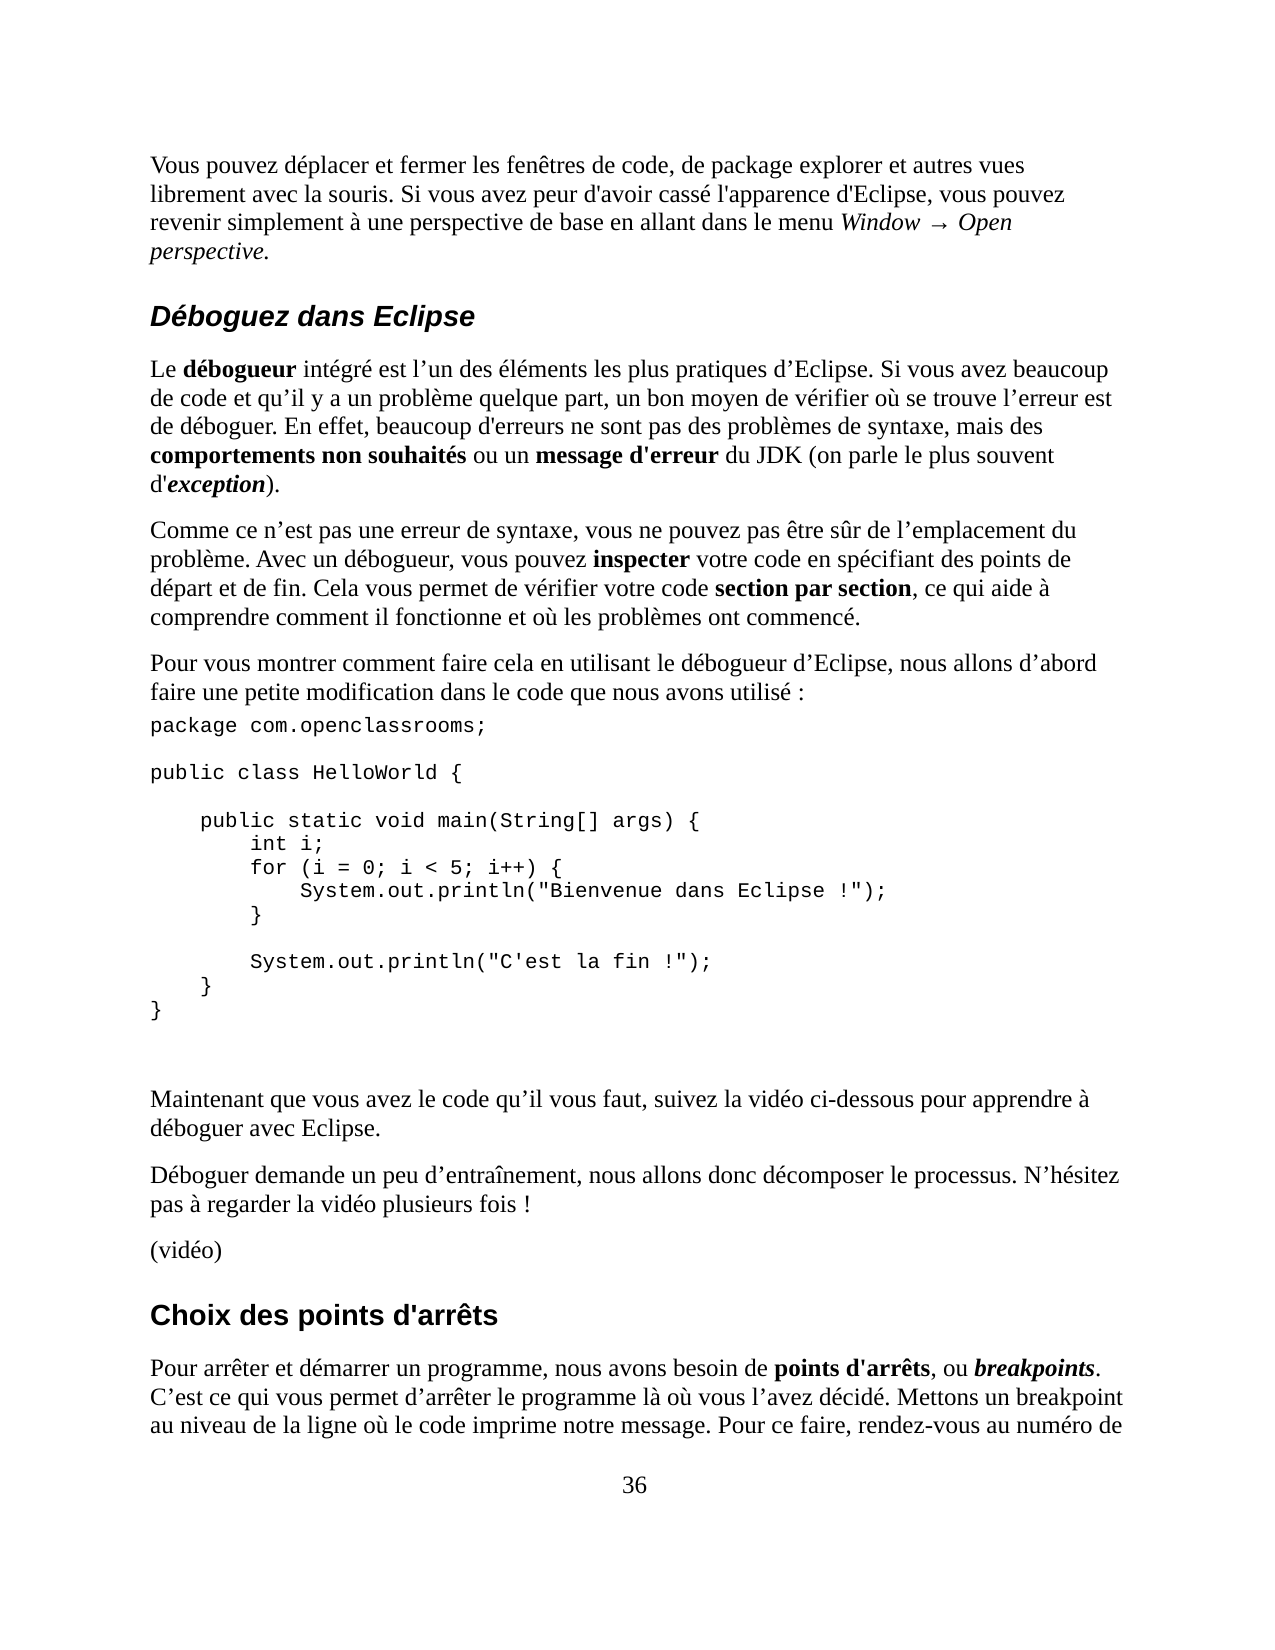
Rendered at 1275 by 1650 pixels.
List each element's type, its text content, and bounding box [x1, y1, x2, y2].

text Maintenant que vous avez le code qu’il vous faut, suivez la vidéo ci-dessous pour apprendre à déboguer avec Eclipse. [150, 1084, 1125, 1142]
text Le débogueur intégré est l’un des éléments les plus pratiques d’Eclipse. Si vous avez beaucoup de code et qu’il y a un problème quelque part, un bon moyen de vérifier où se trouve l’erreur est de déboguer. En effet, beaucoup d'erreurs ne sont pas des problèmes de syntaxe, mais des comportements non souhaités ou un message d'erreur du JDK (on parle le plus souvent d'exception). [150, 354, 1125, 498]
text Pour vous montrer comment faire cela en utilisant le débogueur d’Eclipse, nous allons d’abord faire une petite modification dans le code que nous avons utilisé : [150, 648, 1125, 706]
text for (i = 0; i < 5; i++) { [150, 857, 1125, 881]
text } [150, 904, 1125, 928]
text System.out.println("C'est la fin !"); [150, 951, 1125, 975]
text Vous pouvez déplacer et fermer les fenêtres de code, de package explorer et autres vues librement avec la souris. Si vous avez peur d'avoir cassé l'apparence d'Eclipse, vous pouvez revenir simplement à une perspective de base en allant dans le menu Window → Open perspective. [150, 150, 1125, 265]
text public class HelloWorld { [150, 762, 1125, 786]
subtitle Choix des points d'arrêts [150, 1298, 1125, 1332]
text package com.openclassrooms; [150, 715, 1125, 739]
subtitle Déboguez dans Eclipse [150, 299, 1125, 332]
text (vidéo) [150, 1235, 1125, 1264]
text Déboguer demande un peu d’entraînement, nous allons donc décomposer le processus. N’hésitez pas à regarder la vidéo plusieurs fois ! [150, 1160, 1125, 1217]
text } [150, 999, 1125, 1022]
text public static void main(String[] args) { [150, 809, 1125, 833]
text int i; [150, 833, 1125, 857]
text Pour arrêter et démarrer un programme, nous avons besoin de points d'arrêts, ou breakpoints. C’est ce qui vous permet d’arrêter le programme là où vous l’avez décidé. Mettons un breakpoint au niveau de la ligne où le code imprime notre message. Pour ce faire, rendez-vous au numéro de [150, 1353, 1125, 1439]
text Comme ce n’est pas une erreur de syntaxe, vous ne pouvez pas être sûr de l’emplacement du problème. Avec un débogueur, vous pouvez inspecter votre code en spécifiant des points de départ et de fin. Cela vous permet de vérifier votre code section par section, ce qui aide à comprendre comment il fonctionne et où les problèmes ont commencé. [150, 516, 1125, 631]
text System.out.println("Bienvenue dans Eclipse !"); [150, 881, 1125, 904]
text } [150, 975, 1125, 999]
